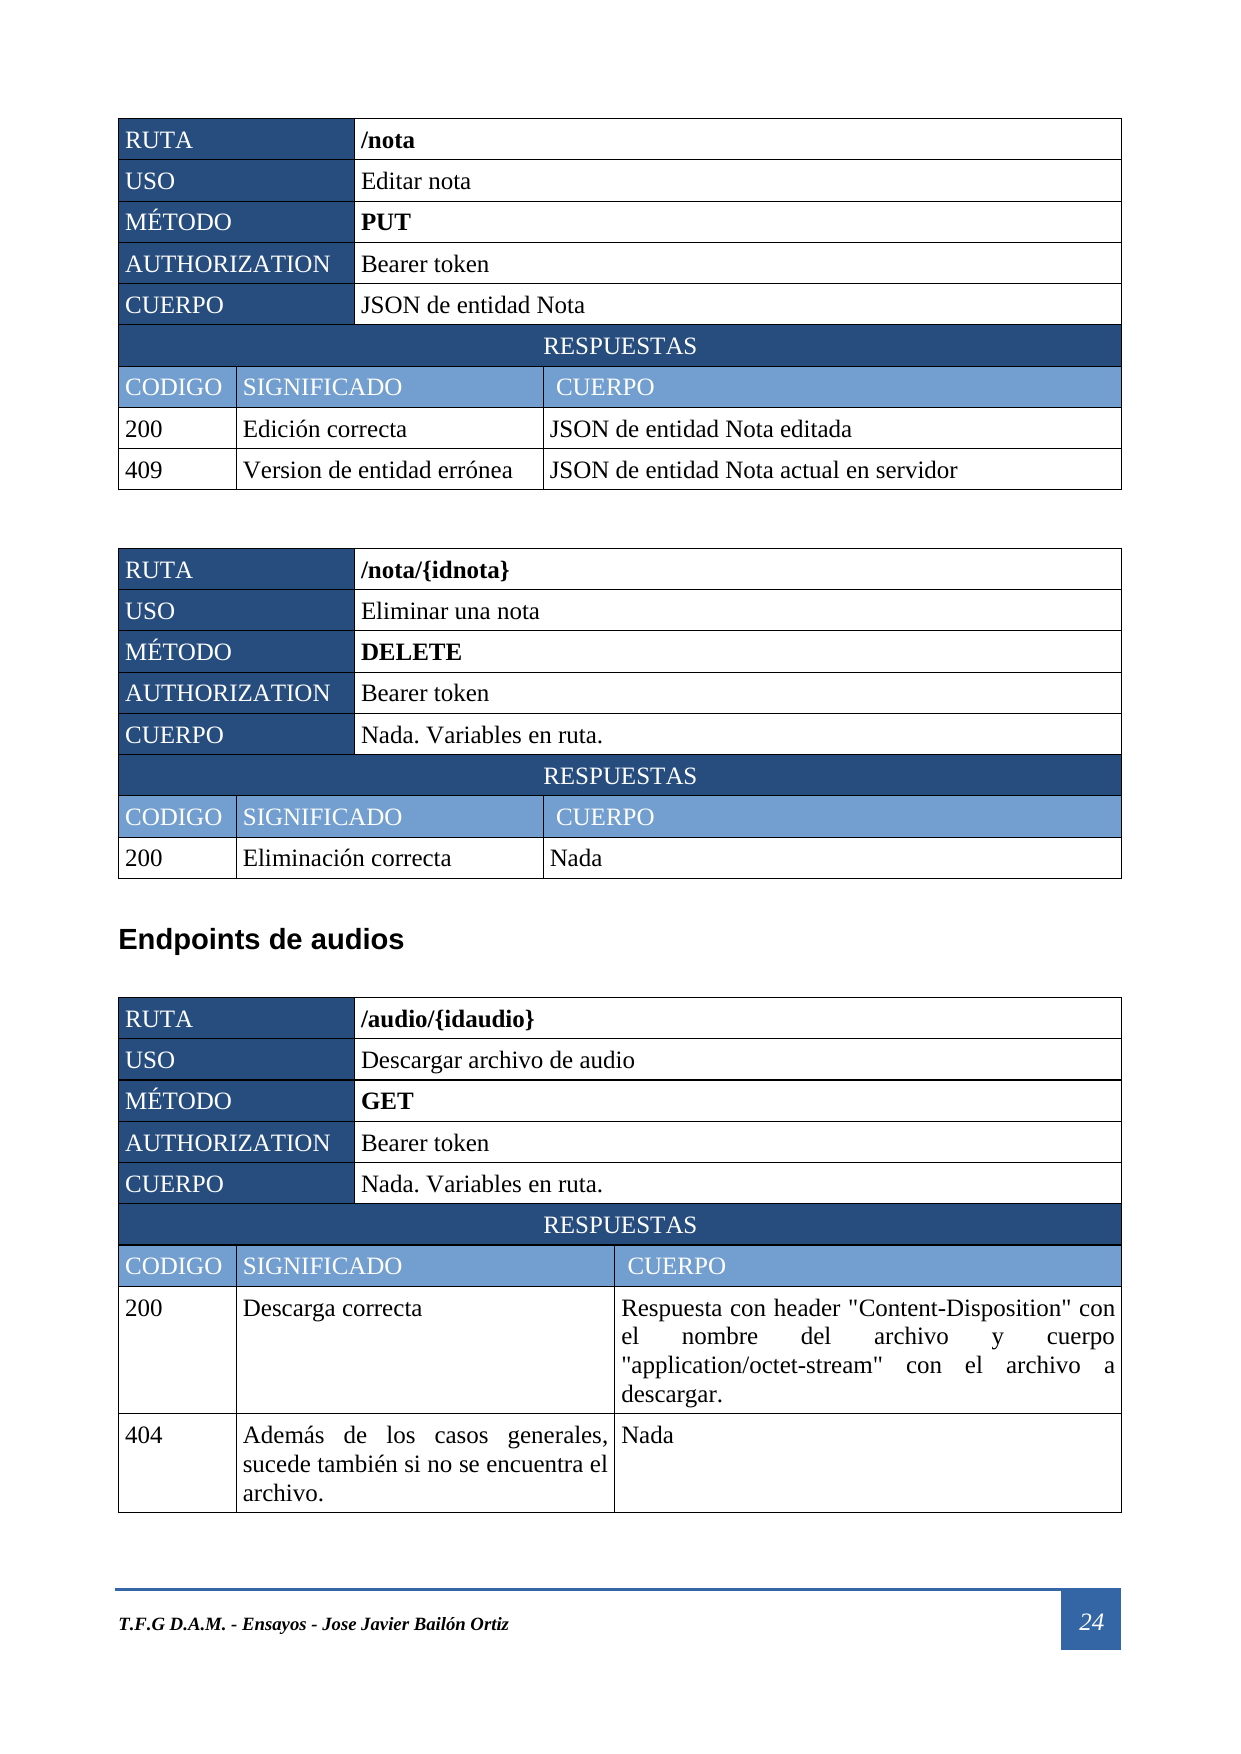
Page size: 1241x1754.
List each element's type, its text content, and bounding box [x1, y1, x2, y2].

table_cell Bearer token [355, 243, 1121, 283]
table_cell CUERPO [119, 714, 354, 754]
table_header /nota [355, 119, 1121, 159]
table_cell Respuesta con header "Content-Disposition" con el nombre del archivo y cuerpo "application/octet-stream" con el archivo a descargar. [615, 1287, 1121, 1413]
table_cell Bearer token [355, 673, 1121, 713]
table_cell AUTHORIZATION [119, 243, 354, 283]
table_header /nota/{idnota} [355, 549, 1121, 589]
table_cell Editar nota [355, 160, 1121, 201]
table_cell GET [355, 1081, 1121, 1121]
table_cell CODIGO [119, 796, 236, 837]
table_cell MÉTODO [119, 1081, 354, 1121]
table_cell USO [119, 1039, 354, 1079]
table_cell MÉTODO [119, 202, 354, 242]
table_cell JSON de entidad Nota actual en servidor [544, 449, 1121, 489]
table_cell AUTHORIZATION [119, 673, 354, 713]
table_cell RESPUESTAS [119, 755, 1121, 795]
table_cell Nada [615, 1414, 1121, 1512]
table_header RUTA [119, 119, 354, 159]
table_cell Nada [544, 838, 1121, 878]
table_cell CUERPO [119, 1163, 354, 1203]
table_cell MÉTODO [119, 631, 354, 672]
table_cell CUERPO [615, 1246, 1121, 1286]
table_cell PUT [355, 202, 1121, 242]
table_cell Descargar archivo de audio [355, 1039, 1121, 1079]
table_cell CUERPO [544, 796, 1121, 837]
table_cell Bearer token [355, 1122, 1121, 1162]
table_cell Edición correcta [237, 408, 543, 448]
table_cell CODIGO [119, 367, 236, 407]
table_cell Eliminar una nota [355, 590, 1121, 630]
table_cell JSON de entidad Nota [355, 284, 1121, 324]
table_cell RESPUESTAS [119, 1204, 1121, 1244]
subtitle Endpoints de audios [118, 922, 1122, 956]
table_cell SIGNIFICADO [237, 1246, 614, 1286]
table_cell 200 [119, 838, 236, 878]
table_cell CUERPO [544, 367, 1121, 407]
table_cell CODIGO [119, 1246, 236, 1286]
table_header /audio/{idaudio} [355, 998, 1121, 1038]
table_cell Nada. Variables en ruta. [355, 1163, 1121, 1203]
table_cell AUTHORIZATION [119, 1122, 354, 1162]
table_cell SIGNIFICADO [237, 367, 543, 407]
table_cell USO [119, 160, 354, 201]
table_cell 200 [119, 1287, 236, 1413]
table_cell USO [119, 590, 354, 630]
table_cell Descarga correcta [237, 1287, 614, 1413]
table_cell Además de los casos generales, sucede también si no se encuentra el archivo. [237, 1414, 614, 1512]
table_cell Version de entidad errónea [237, 449, 543, 489]
table_cell Nada. Variables en ruta. [355, 714, 1121, 754]
table_cell JSON de entidad Nota editada [544, 408, 1121, 448]
table_cell 409 [119, 449, 236, 489]
table_header RUTA [119, 549, 354, 589]
table_header RUTA [119, 998, 354, 1038]
table_cell CUERPO [119, 284, 354, 324]
table_cell SIGNIFICADO [237, 796, 543, 837]
table_cell DELETE [355, 631, 1121, 672]
table_cell RESPUESTAS [119, 325, 1121, 366]
table_cell 404 [119, 1414, 236, 1512]
table_cell 200 [119, 408, 236, 448]
table_cell Eliminación correcta [237, 838, 543, 878]
